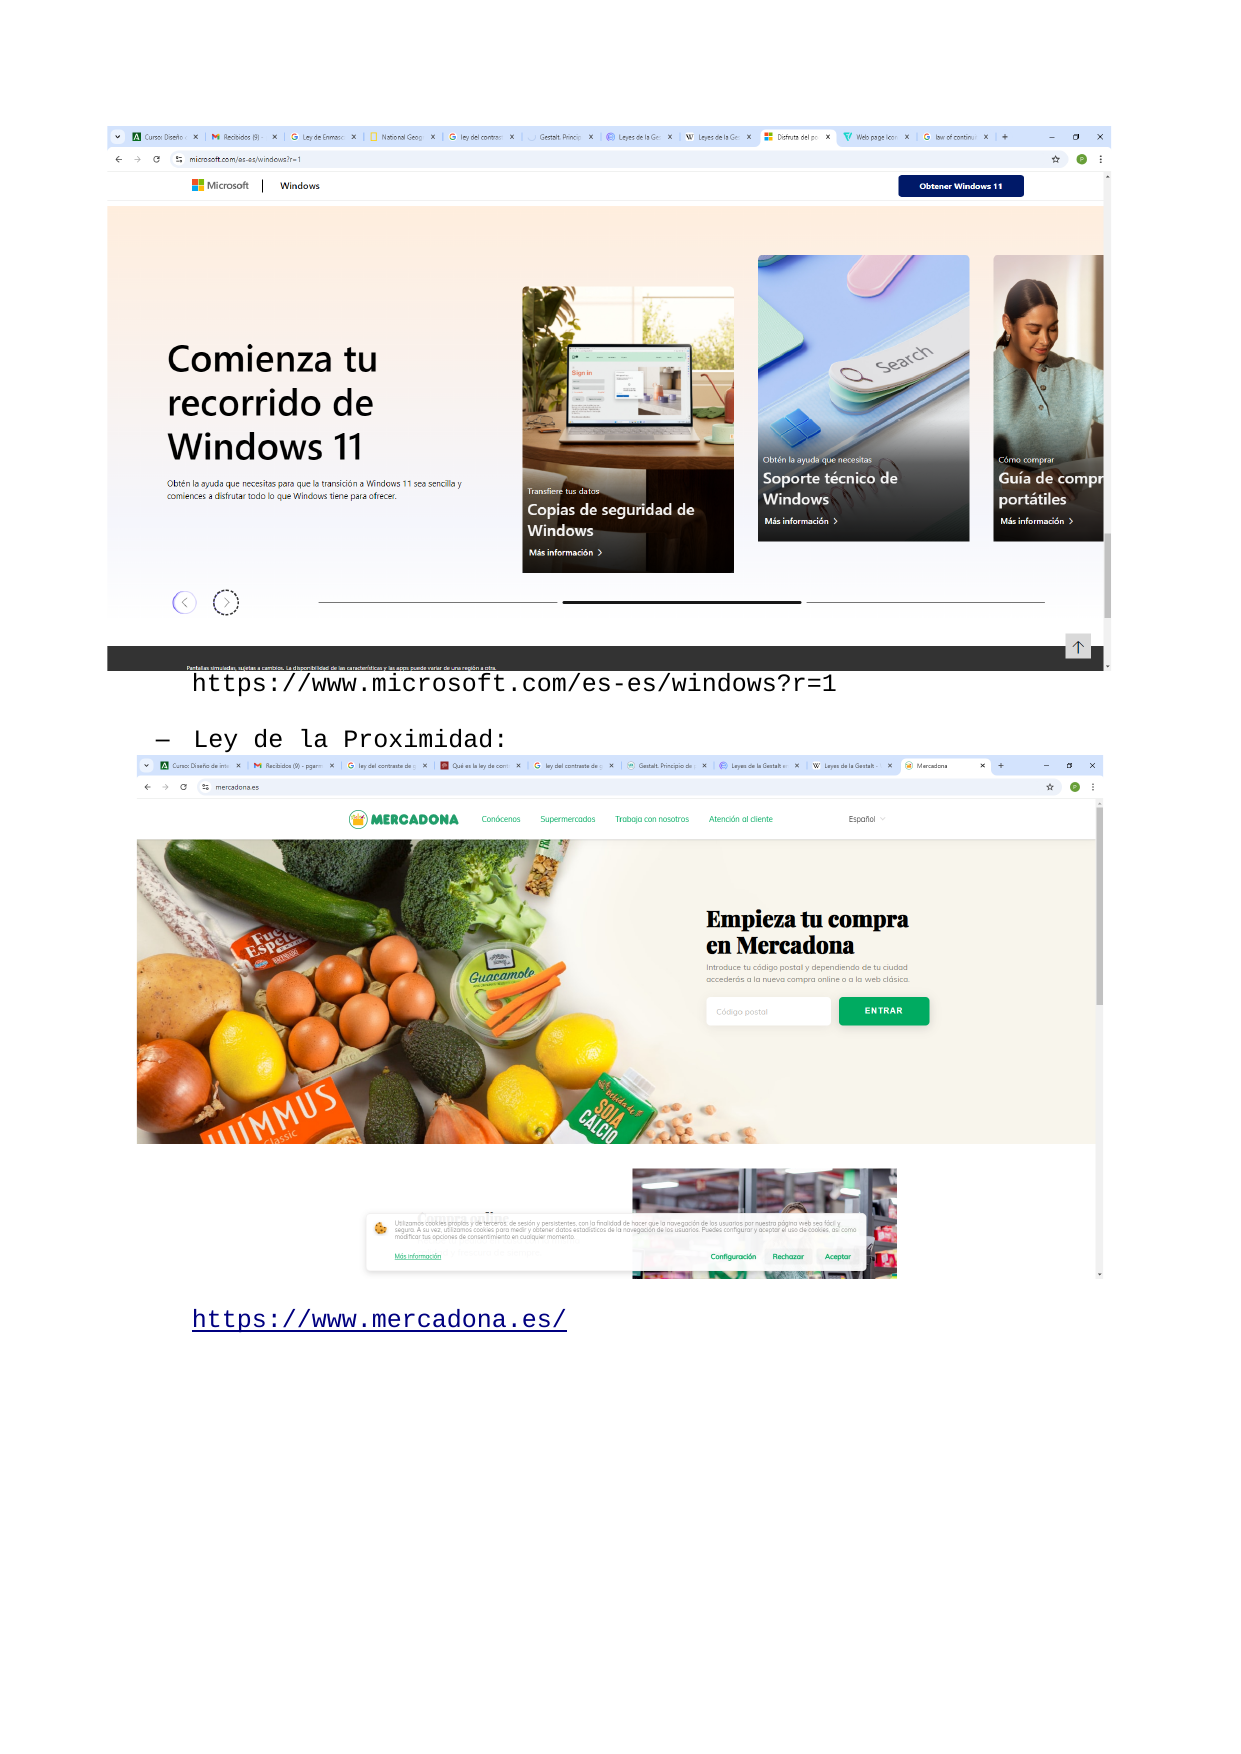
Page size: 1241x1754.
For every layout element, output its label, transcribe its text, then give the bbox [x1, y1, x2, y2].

text https://www.microsoft.com/es-es/windows?r=1 [118, 118, 1122, 698]
text https://www.mercadona.es/ [118, 1307, 1122, 1335]
list Ley de la Proximidad: [156, 727, 1122, 755]
picture [136, 755, 1104, 1279]
picture [107, 126, 1112, 671]
